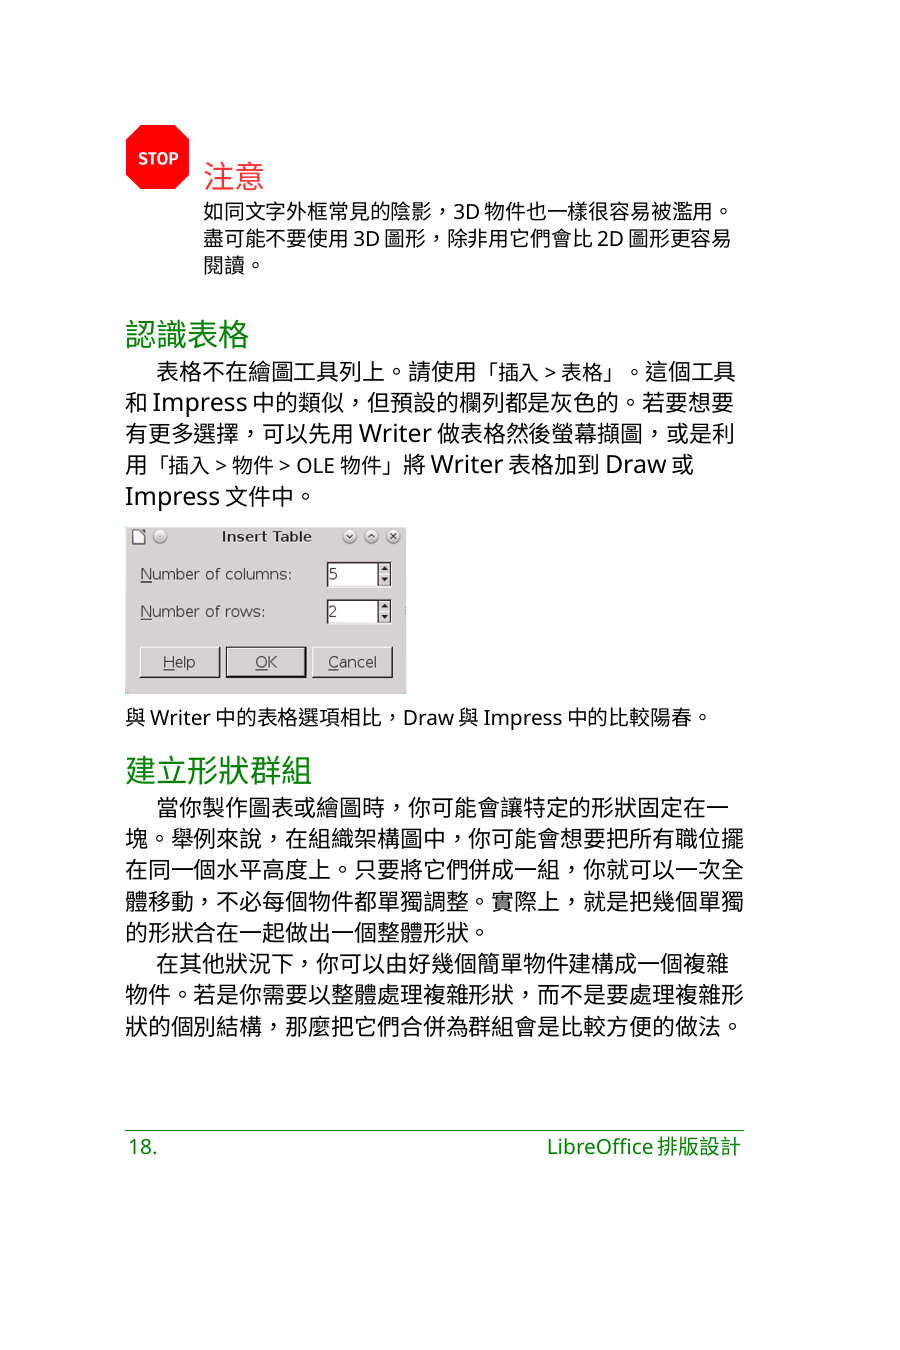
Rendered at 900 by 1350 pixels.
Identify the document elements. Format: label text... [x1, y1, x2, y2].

subtitle 認識表格 [125, 310, 744, 355]
text 當你製作圖表或繪圖時，你可能會讓特定的形狀固定在一塊。舉例來說，在組織架構圖中，你可能會想要把所有職位擺在同一個水平高度上。只要將它們併成一組，你就可以一次全體移動，不必每個物件都單獨調整。實際上，就是把幾個單獨的形狀合在一起做出一個整體形狀。 [125, 791, 744, 948]
subtitle 建立形狀群組 [125, 746, 744, 791]
text 如同文字外框常見的陰影，3D物件也一樣很容易被濫用。盡可能不要使用3D圖形，除非用它們會比2D圖形更容易閱讀。 [203, 197, 744, 279]
picture [126, 125, 189, 189]
table_header [407, 527, 744, 693]
picture [125, 527, 407, 694]
list 注意 [125, 125, 744, 197]
table_cell 與Writer中的表格選項相比，Draw與Impress中的比較陽春。 [125, 696, 744, 731]
text 在其他狀況下，你可以由好幾個簡單物件建構成一個複雜物件。若是你需要以整體處理複雜形狀，而不是要處理複雜形狀的個別結構，那麼把它們合併為群組會是比較方便的做法。 [125, 948, 744, 1041]
text 表格不在繪圖工具列上。請使用「插入 > 表格」。這個工具和Impress中的類似，但預設的欄列都是灰色的。若要想要有更多選擇，可以先用Writer做表格然後螢幕擷圖，或是利用「插入 > 物件 > OLE 物件」將Writer表格加到Draw或Impress文件中。 [125, 355, 744, 511]
